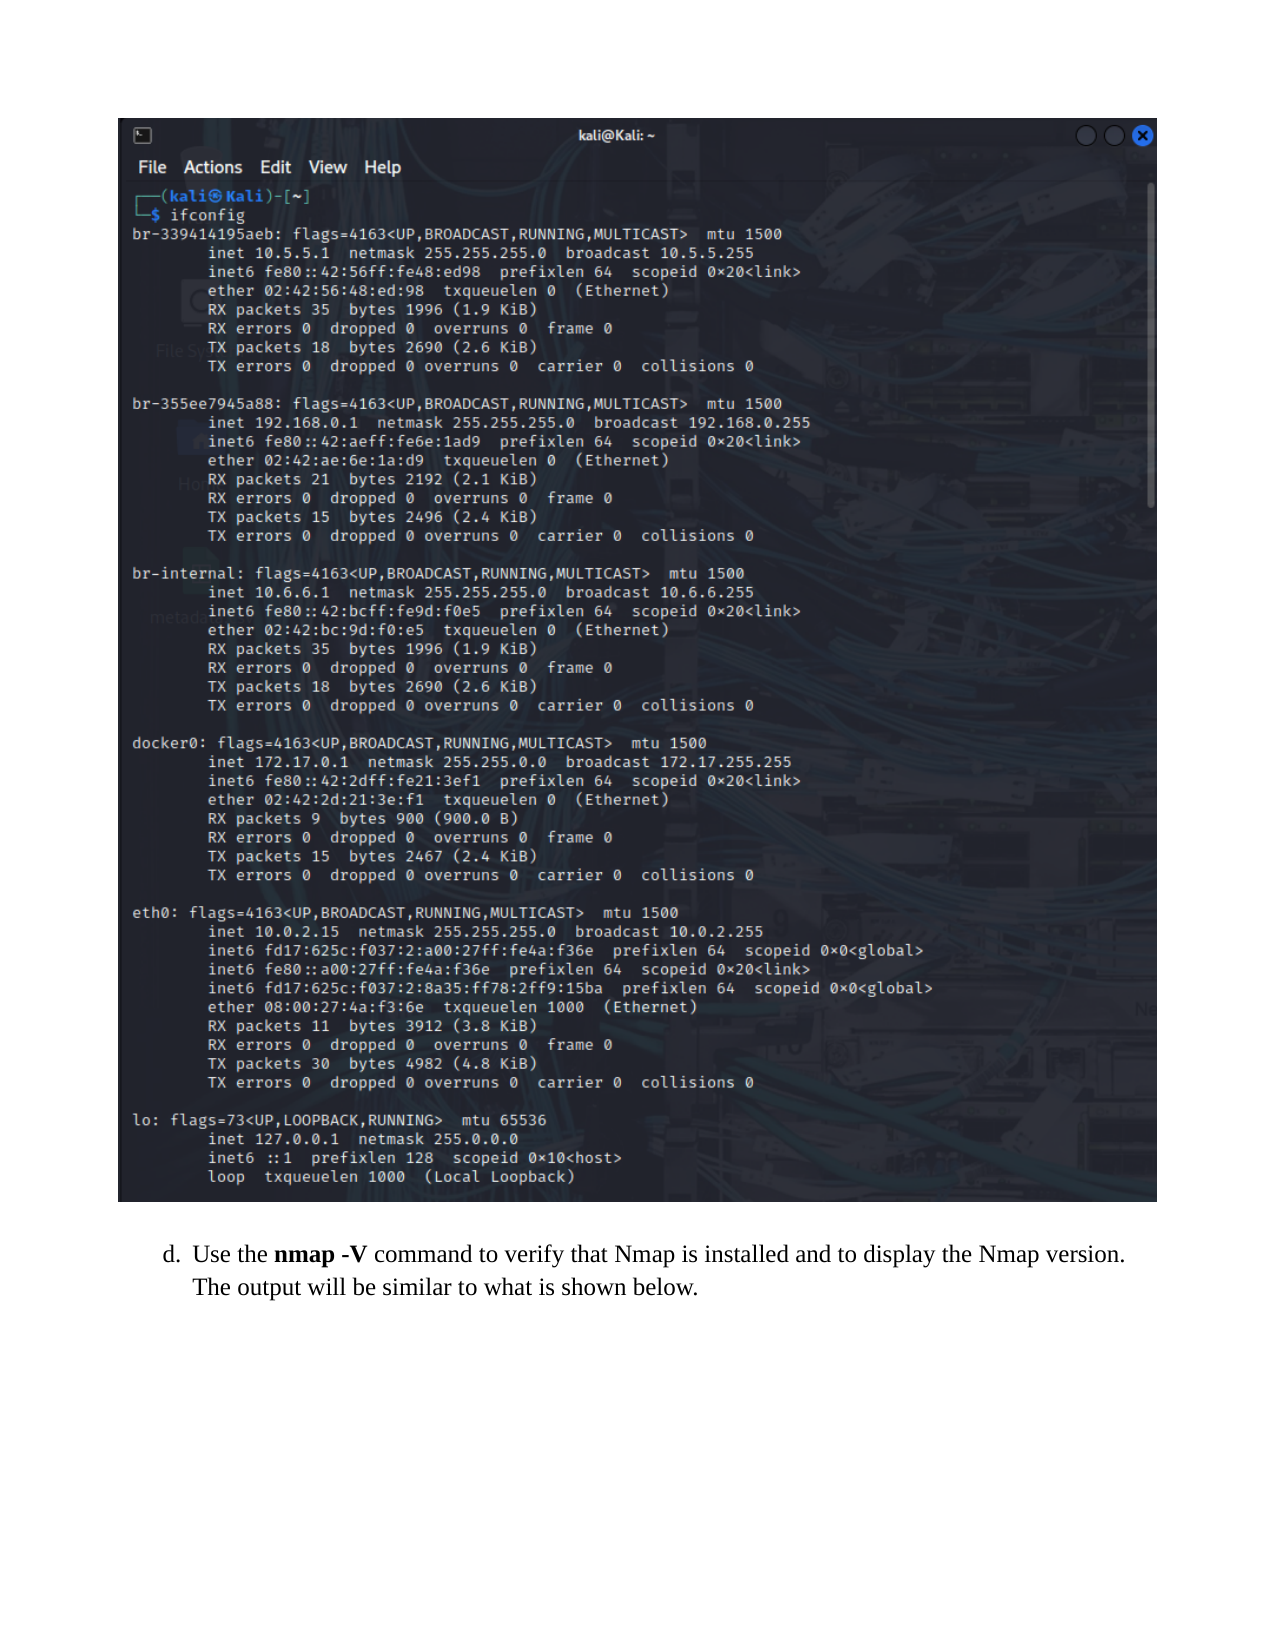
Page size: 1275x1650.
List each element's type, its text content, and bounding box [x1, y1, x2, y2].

picture [118, 118, 1157, 1202]
list Use the nmap -V command to verify that Nmap is installed and to display the Nmap version. The output will be similar to what is shown below. [162, 1239, 1157, 1301]
